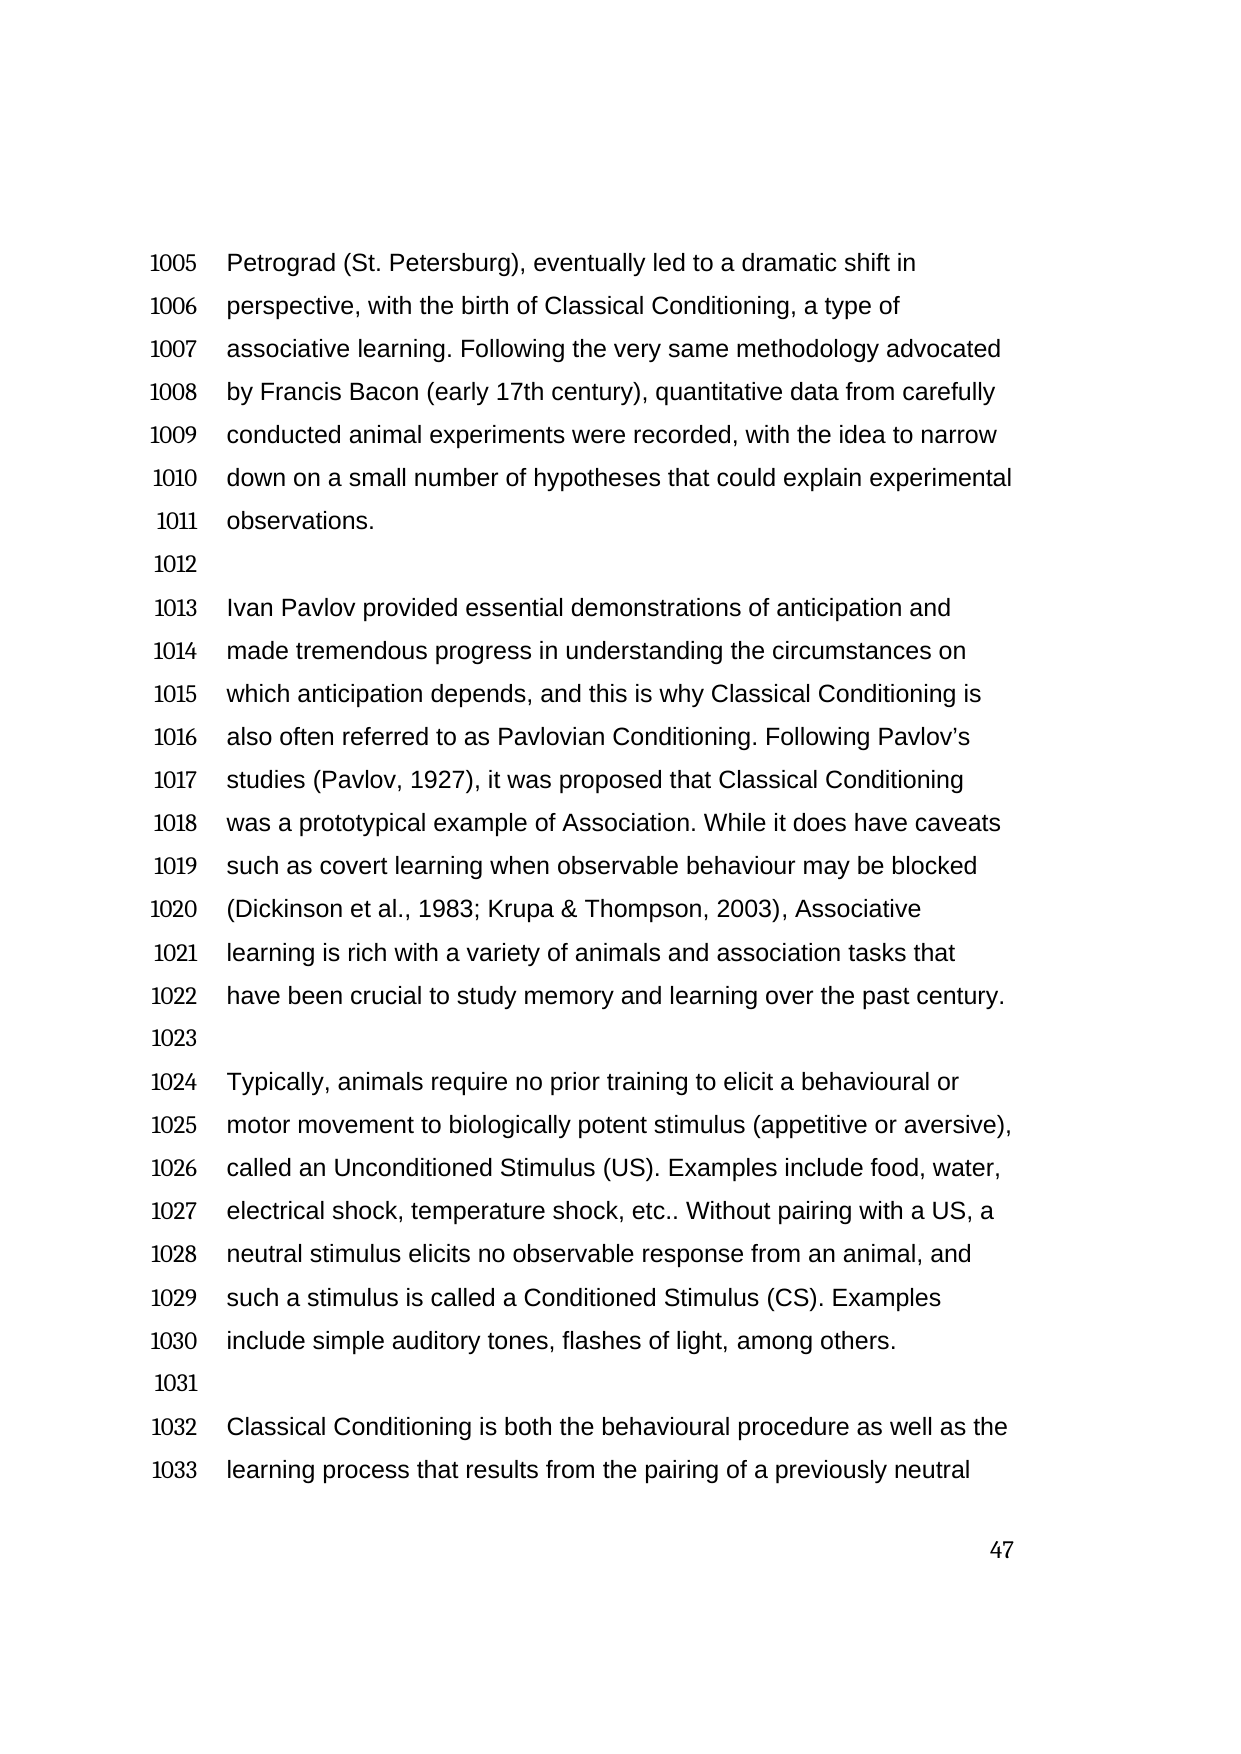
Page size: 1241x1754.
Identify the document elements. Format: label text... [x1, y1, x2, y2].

text Petrograd (St. Petersburg), eventually led to a dramatic shift in perspective, with the birth of Classical Conditioning, a type of associative learning. Following the very same methodology advocated by Francis Bacon (early 17th century), quantitative data from carefully conducted animal experiments were recorded, with the idea to narrow down on a small number of hypotheses that could explain experimental observations. [226, 248, 1014, 535]
text Typically, animals require no prior training to elicit a behavioural or motor movement to biologically potent stimulus (appetitive or aversive), called an Unconditioned Stimulus (US). Examples include food, water, electrical shock, temperature shock, etc.. Without pairing with a US, a neutral stimulus elicits no observable response from an animal, and such a stimulus is called a Conditioned Stimulus (CS). Examples include simple auditory tones, flashes of light, among others. [226, 1067, 1014, 1354]
text Classical Conditioning is both the behavioural procedure as well as the learning process that results from the pairing of a previously neutral [226, 1412, 1014, 1484]
text Ivan Pavlov provided essential demonstrations of anticipation and made tremendous progress in understanding the circumstances on which anticipation depends, and this is why Classical Conditioning is also often referred to as Pavlovian Conditioning. Following Pavlov’s studies (Pavlov, 1927)⁠, it was proposed that Classical Conditioning was a prototypical example of Association. While it does have caveats such as covert learning when observable behaviour may be blocked (Dickinson et al., 1983; Krupa & Thompson, 2003)⁠, Associative learning is rich with a variety of animals and association tasks that have been crucial to study memory and learning over the past century. [226, 593, 1014, 1009]
